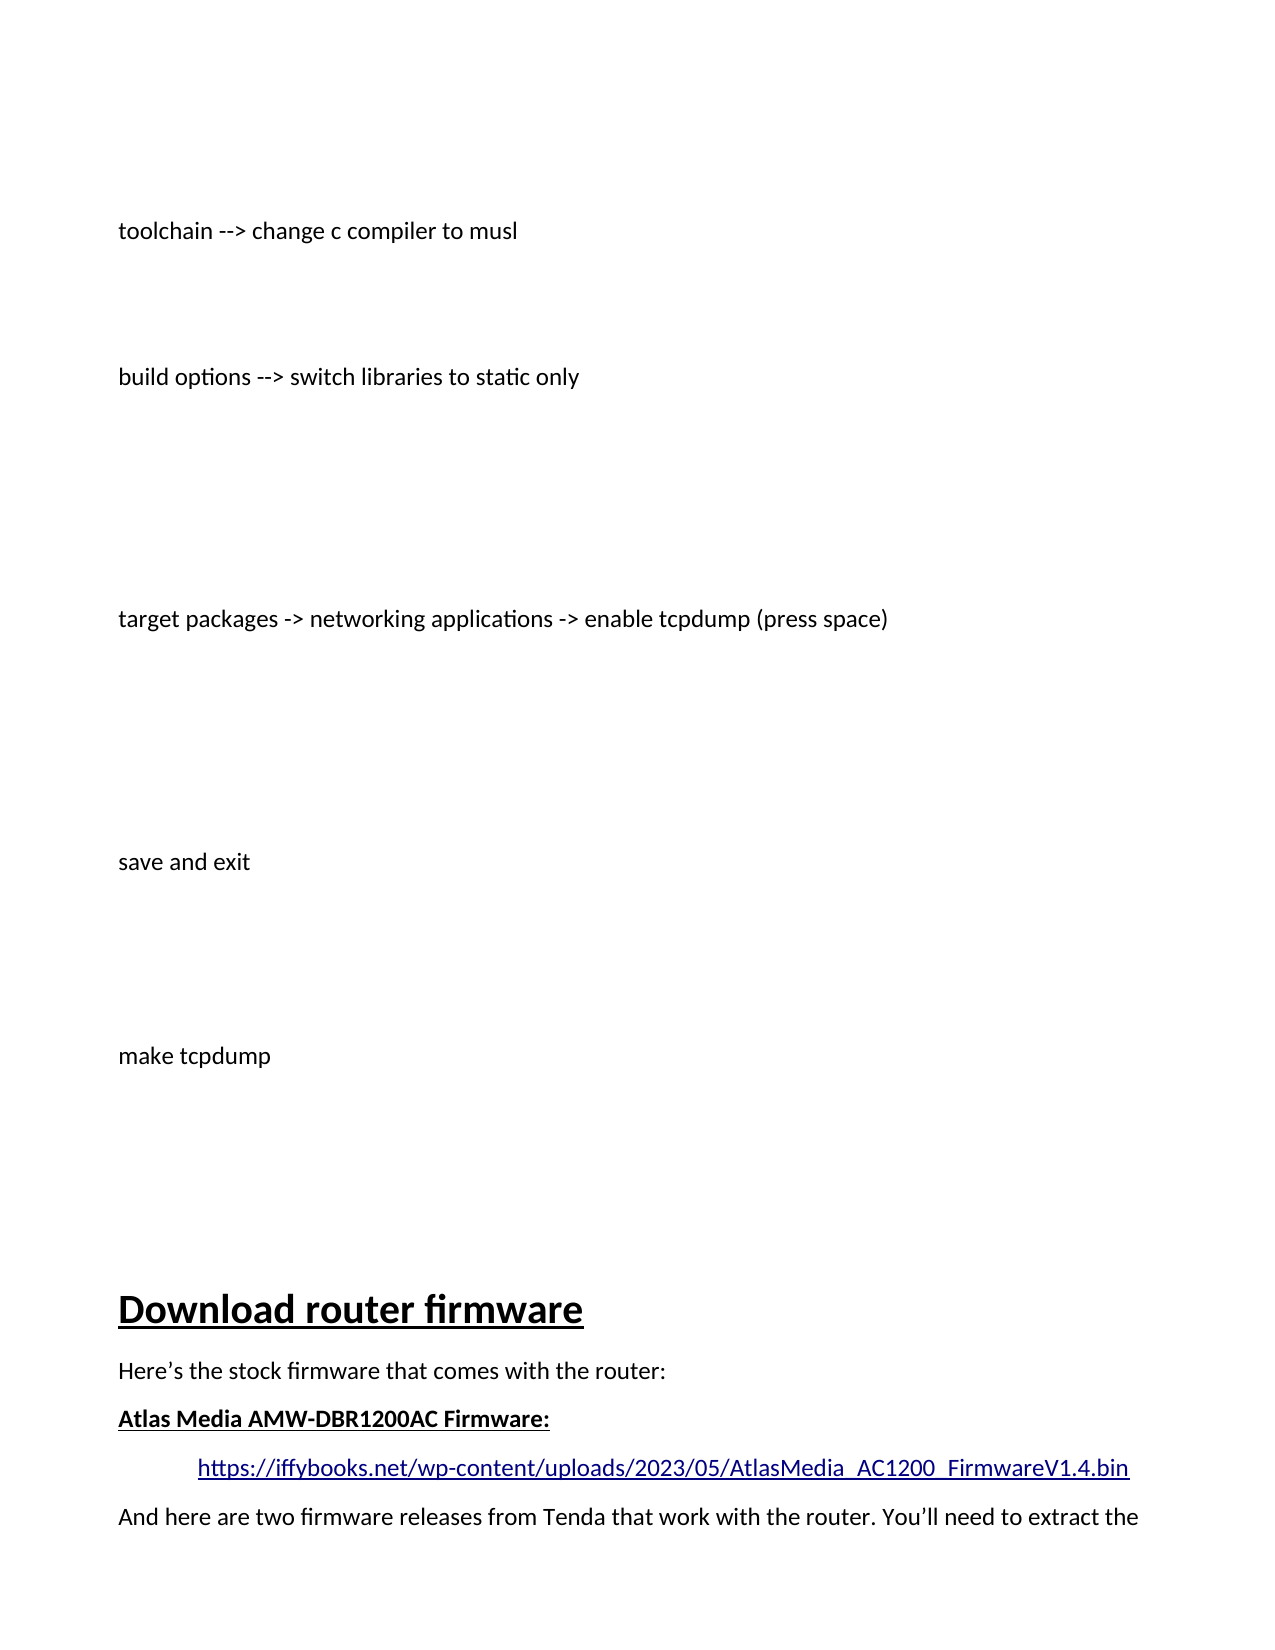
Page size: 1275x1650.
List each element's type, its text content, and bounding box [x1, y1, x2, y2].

text And here are two firmware releases from Tenda that work with the router. You’ll need to extract the [118, 1501, 1157, 1531]
text target packages -> networking applications -> enable tcpdump (press space) [118, 603, 1157, 634]
text save and exit [118, 846, 1157, 877]
text Here’s the stock firmware that comes with the router: [118, 1355, 1157, 1386]
text Atlas Media AMW-DBR1200AC Firmware: [118, 1404, 1157, 1434]
text build options --> switch libraries to static only [118, 361, 1157, 391]
text https://iffybooks.net/wp-content/uploads/2023/05/AtlasMedia_AC1200_FirmwareV1.4.bin [118, 1452, 1157, 1483]
text toolchain --> change c compiler to musl [118, 215, 1157, 246]
text make tcpdump [118, 1040, 1157, 1071]
text Download router firmware [118, 1283, 1157, 1334]
